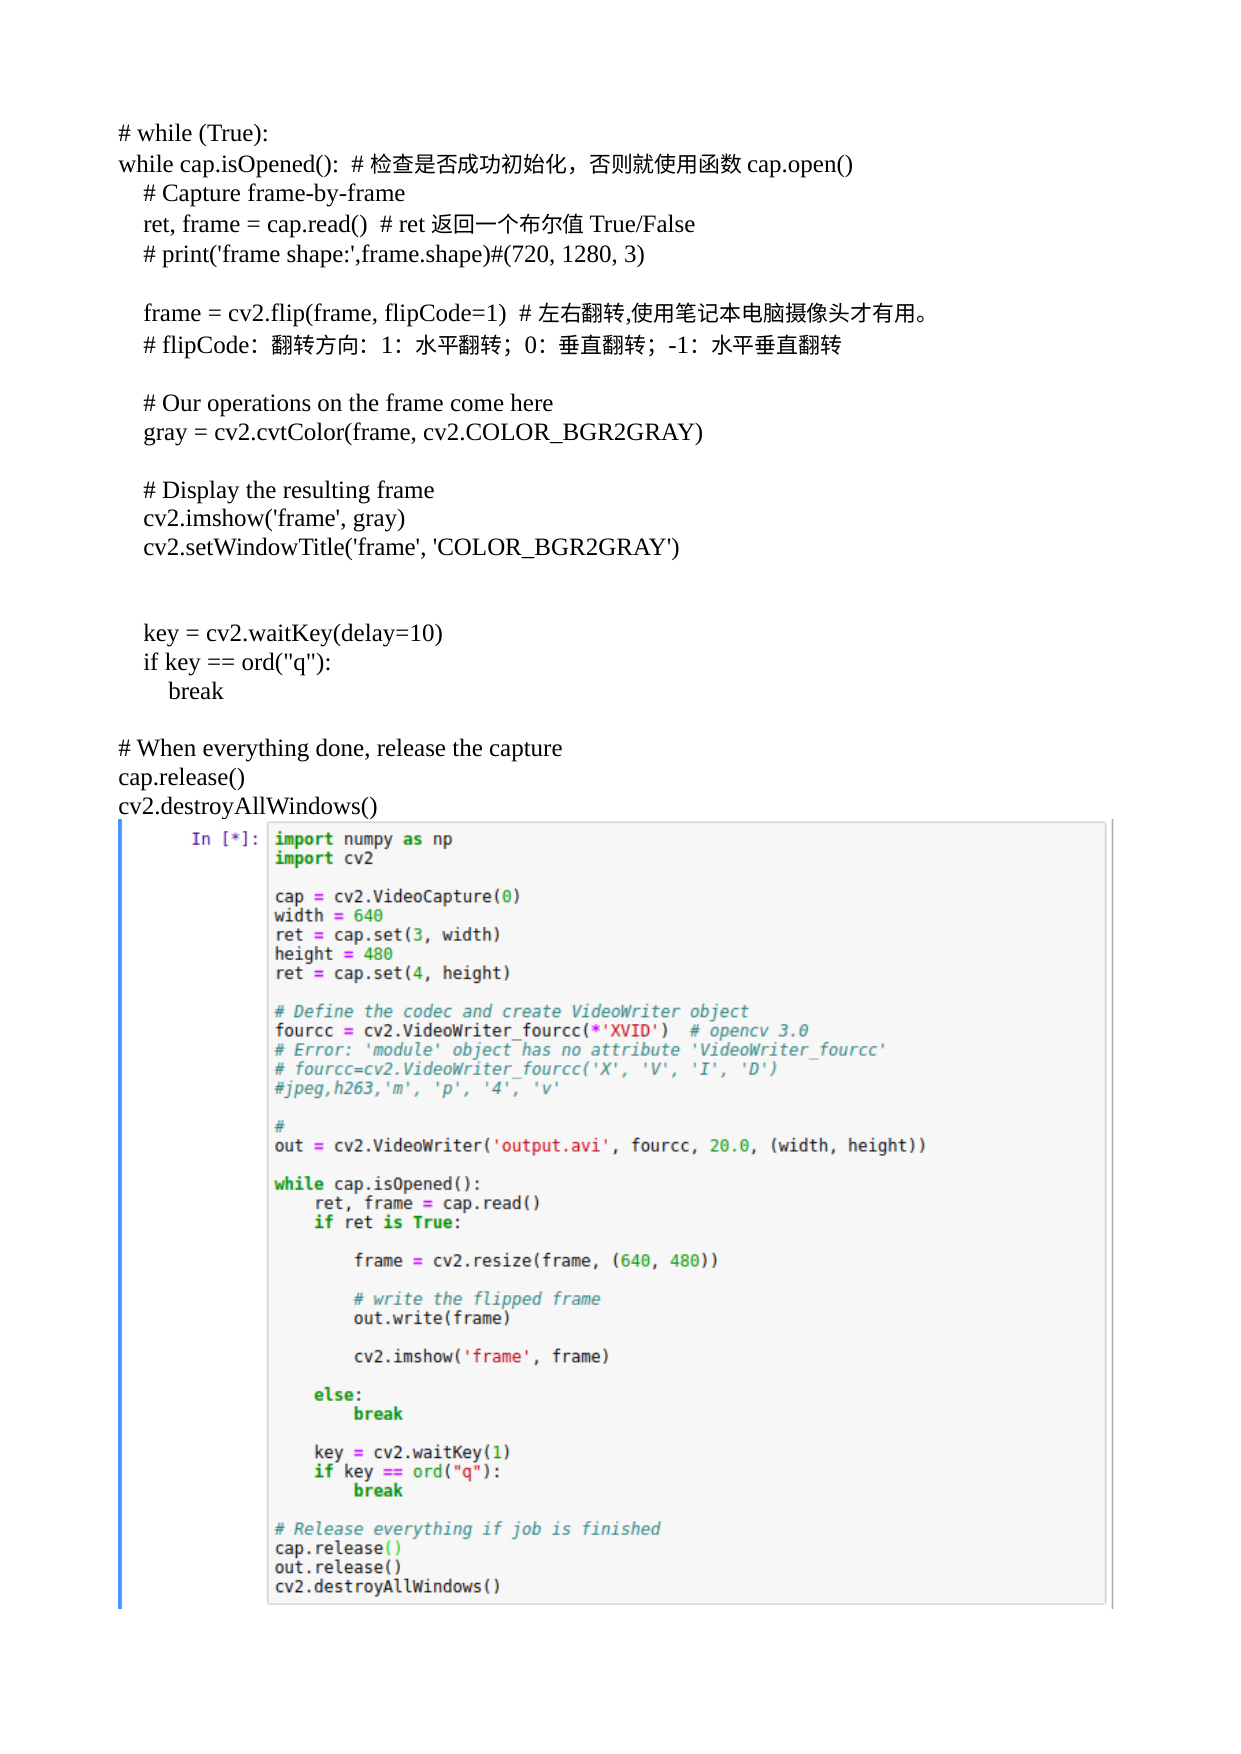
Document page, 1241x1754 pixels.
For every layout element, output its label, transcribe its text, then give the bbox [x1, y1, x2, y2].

text # Display the resulting frame [118, 475, 1122, 503]
text cap.release() [118, 762, 1122, 791]
text break [118, 676, 1122, 705]
text # print('frame shape:',frame.shape)#(720, 1280, 3) [118, 239, 1122, 268]
text cv2.setWindowTitle('frame', 'COLOR_BGR2GRAY') [118, 532, 1122, 561]
text frame = cv2.flip(frame, flipCode=1) # 左右翻转,使用笔记本电脑摄像头才有用。 [118, 296, 1122, 328]
text # flipCode：翻转方向：1：水平翻转；0：垂直翻转；-1：水平垂直翻转 [118, 328, 1122, 360]
text if key == ord("q"): [118, 647, 1122, 676]
text cv2.destroyAllWindows() [118, 791, 1122, 819]
text # while (True): [118, 118, 1122, 147]
text # Capture frame-by-frame [118, 178, 1122, 207]
text # Our operations on the frame come here [118, 388, 1122, 417]
text key = cv2.waitKey(delay=10) [118, 618, 1122, 647]
text gray = cv2.cvtColor(frame, cv2.COLOR_BGR2GRAY) [118, 417, 1122, 446]
text # When everything done, release the capture [118, 733, 1122, 762]
text ret, frame = cap.read() # ret 返回一个布尔值 True/False [118, 207, 1122, 239]
text while cap.isOpened(): # 检查是否成功初始化，否则就使用函数 cap.open() [118, 147, 1122, 178]
picture [118, 819, 1123, 1609]
text cv2.imshow('frame', gray) [118, 503, 1122, 532]
